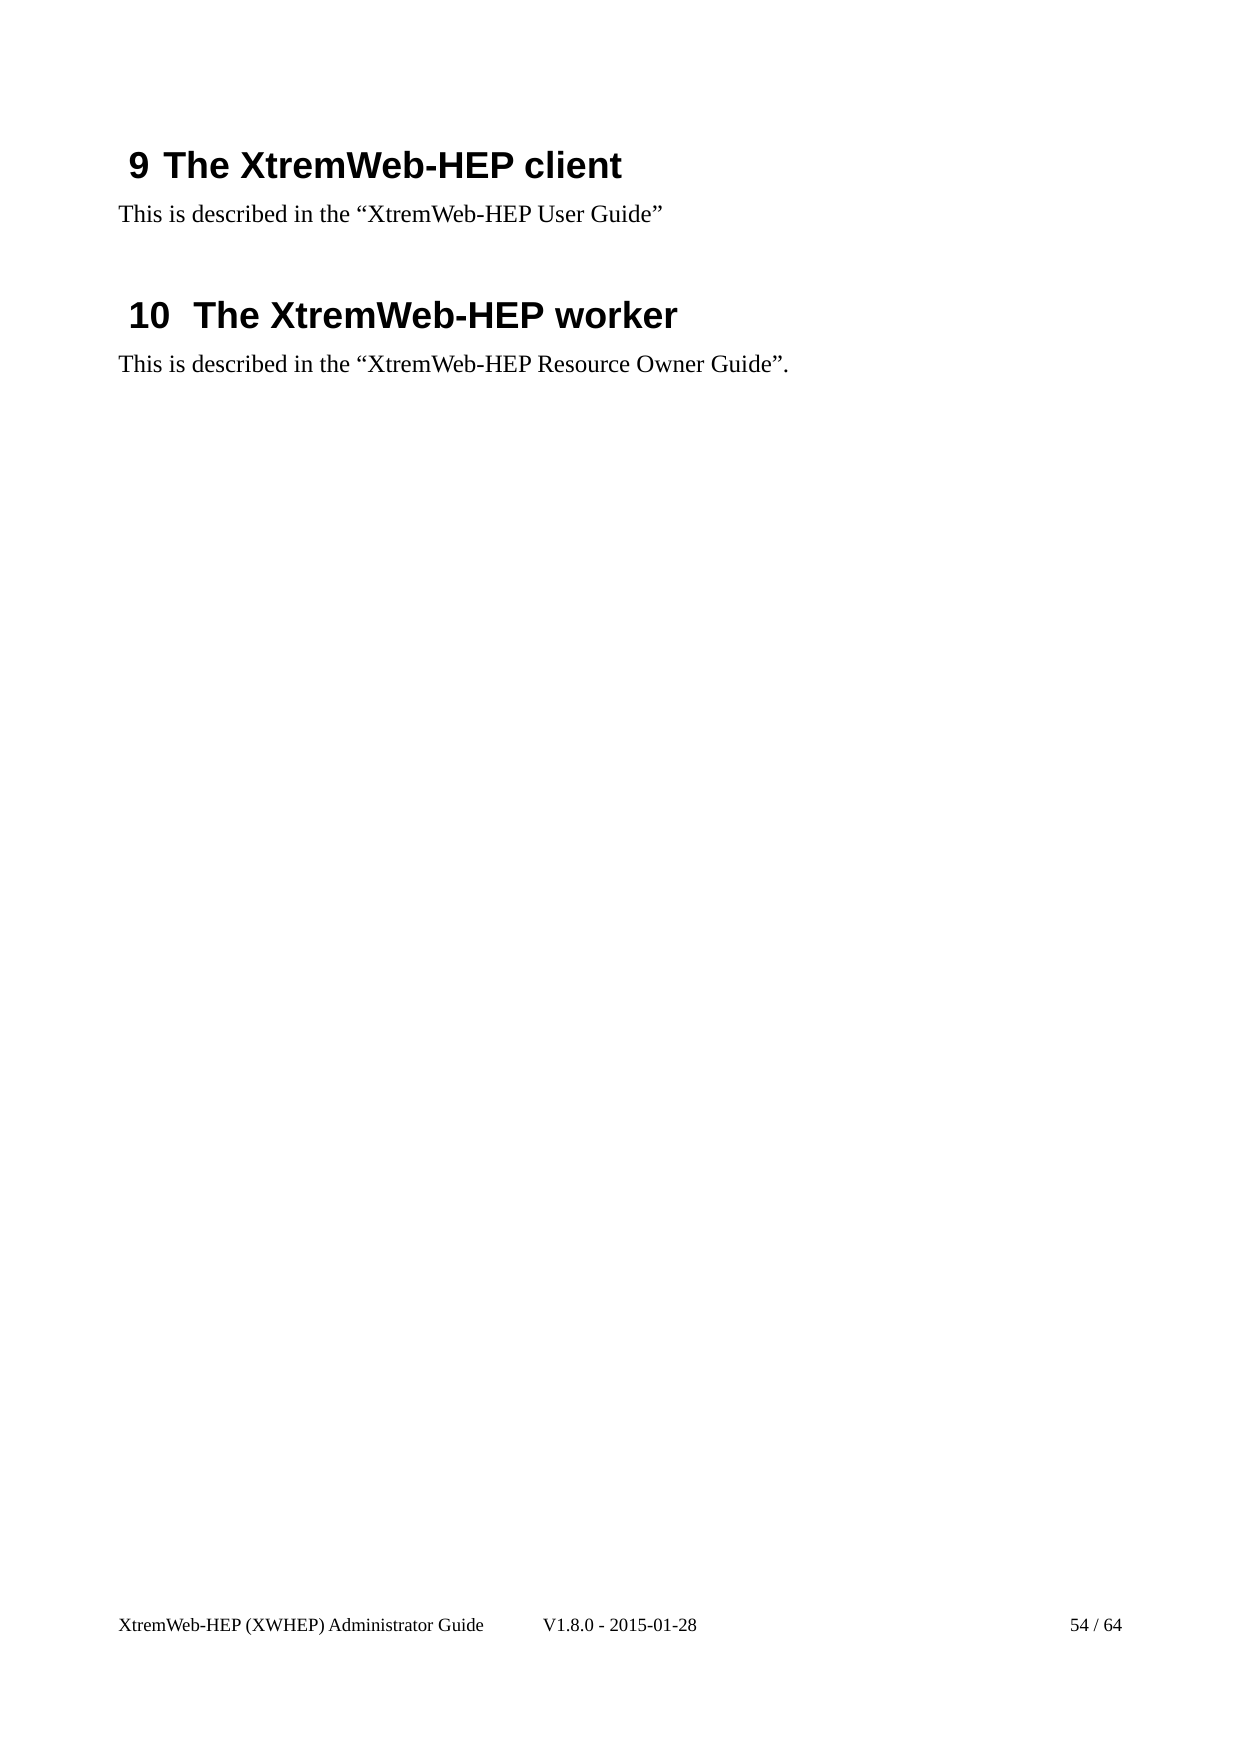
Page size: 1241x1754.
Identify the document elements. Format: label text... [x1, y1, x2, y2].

subtitle The XtremWeb-HEP client [118, 143, 1122, 186]
text This is described in the “XtremWeb-HEP User Guide” [118, 199, 1122, 227]
subtitle The XtremWeb-HEP worker [118, 294, 1122, 337]
text This is described in the “XtremWeb-HEP Resource Owner Guide”. [118, 349, 1122, 378]
